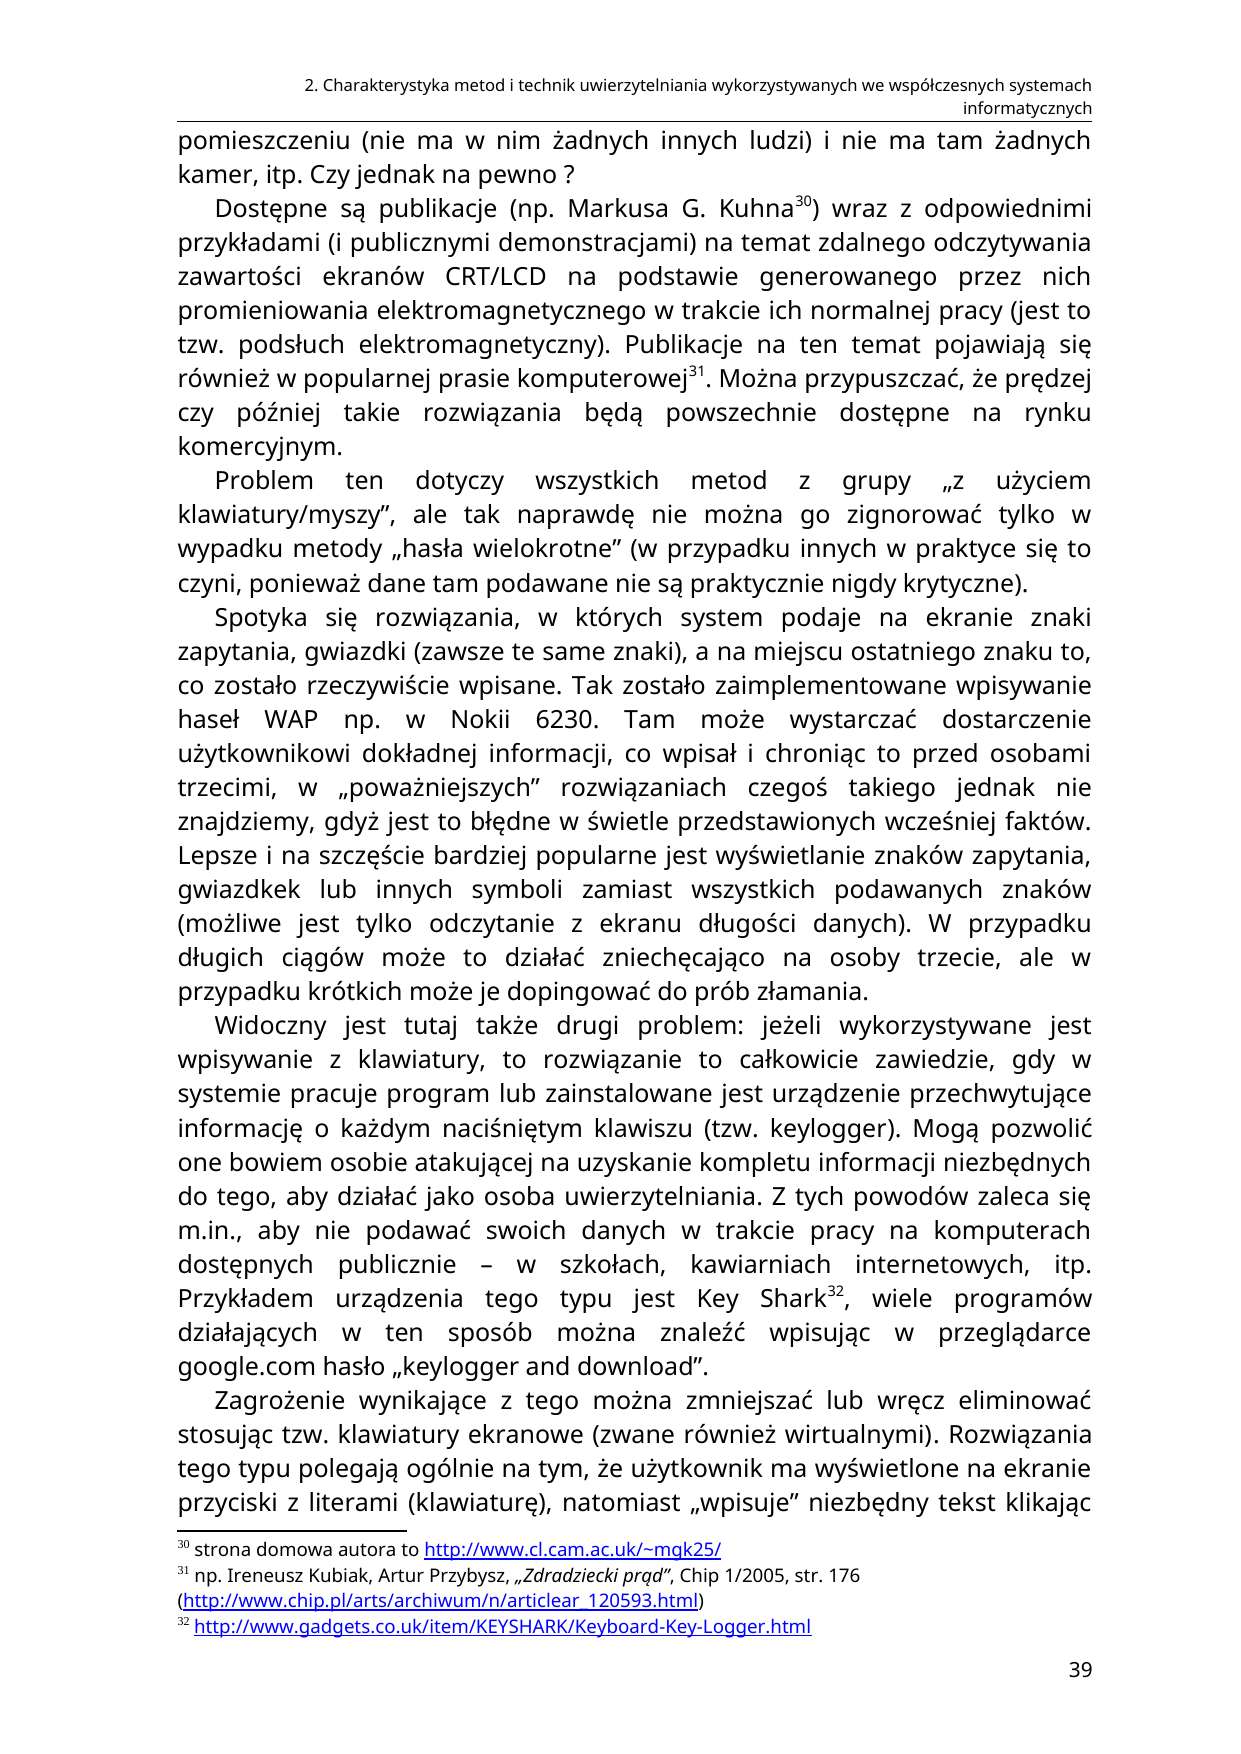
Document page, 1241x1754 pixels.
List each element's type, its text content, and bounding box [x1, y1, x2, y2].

text Dostępne są publikacje (np. Markusa G. Kuhna) wraz z odpowiednimi przykładami (i publicznymi demonstracjami) na temat zdalnego odczytywania zawartości ekranów CRT/LCD na podstawie generowanego przez nich promieniowania elektromagnetycznego w trakcie ich normalnej pracy (jest to tzw. podsłuch elektromagnetyczny). Publikacje na ten temat pojawiają się również w popularnej prasie komputerowej. Można przypuszczać, że prędzej czy później takie rozwiązania będą powszechnie dostępne na rynku komercyjnym. [177, 191, 1092, 463]
text np. Ireneusz Kubiak, Artur Przybysz, „Zdradziecki prąd”, Chip 1/2005, str. 176 (http://www.chip.pl/arts/archiwum/n/articlear_120593.html) [177, 1562, 1092, 1613]
text strona domowa autora to http://www.cl.cam.ac.uk/~mgk25/ [177, 1537, 1092, 1562]
text Spotyka się rozwiązania, w których system podaje na ekranie znaki zapytania, gwiazdki (zawsze te same znaki), a na miejscu ostatniego znaku to, co zostało rzeczywiście wpisane. Tak zostało zaimplementowane wpisywanie haseł WAP np. w Nokii 6230. Tam może wystarczać dostarczenie użytkownikowi dokładnej informacji, co wpisał i chroniąc to przed osobami trzecimi, w „poważniejszych” rozwiązaniach czegoś takiego jednak nie znajdziemy, gdyż jest to błędne w świetle przedstawionych wcześniej faktów. Lepsze i na szczęście bardziej popularne jest wyświetlanie znaków zapytania, gwiazdkek lub innych symboli zamiast wszystkich podawanych znaków (możliwe jest tylko odczytanie z ekranu długości danych). W przypadku długich ciągów może to działać zniechęcająco na osoby trzecie, ale w przypadku krótkich może je dopingować do prób złamania. [177, 599, 1092, 1008]
text Widoczny jest tutaj także drugi problem: jeżeli wykorzystywane jest wpisywanie z klawiatury, to rozwiązanie to całkowicie zawiedzie, gdy w systemie pracuje program lub zainstalowane jest urządzenie przechwytujące informację o każdym naciśniętym klawiszu (tzw. keylogger). Mogą pozwolić one bowiem osobie atakującej na uzyskanie kompletu informacji niezbędnych do tego, aby działać jako osoba uwierzytelniania. Z tych powodów zaleca się m.in., aby nie podawać swoich danych w trakcie pracy na komputerach dostępnych publicznie – w szkołach, kawiarniach internetowych, itp. Przykładem urządzenia tego typu jest Key Shark, wiele programów działających w ten sposób można znaleźć wpisując w przeglądarce google.com hasło „keylogger and download”. [177, 1008, 1092, 1383]
text Zagrożenie wynikające z tego można zmniejszać lub wręcz eliminować stosując tzw. klawiatury ekranowe (zwane również wirtualnymi). Rozwiązania tego typu polegają ogólnie na tym, że użytkownik ma wyświetlone na ekranie przyciski z literami (klawiaturę), natomiast „wpisuje” niezbędny tekst klikając [177, 1383, 1092, 1519]
text http://www.gadgets.co.uk/item/KEYSHARK/Keyboard-Key-Logger.html [177, 1613, 1092, 1639]
text Problem ten dotyczy wszystkich metod z grupy „z użyciem klawiatury/myszy”, ale tak naprawdę nie można go zignorować tylko w wypadku metody „hasła wielokrotne” (w przypadku innych w praktyce się to czyni, ponieważ dane tam podawane nie są praktycznie nigdy krytyczne). [177, 463, 1092, 599]
text pomieszczeniu (nie ma w nim żadnych innych ludzi) i nie ma tam żadnych kamer, itp. Czy jednak na pewno ? [177, 122, 1092, 191]
